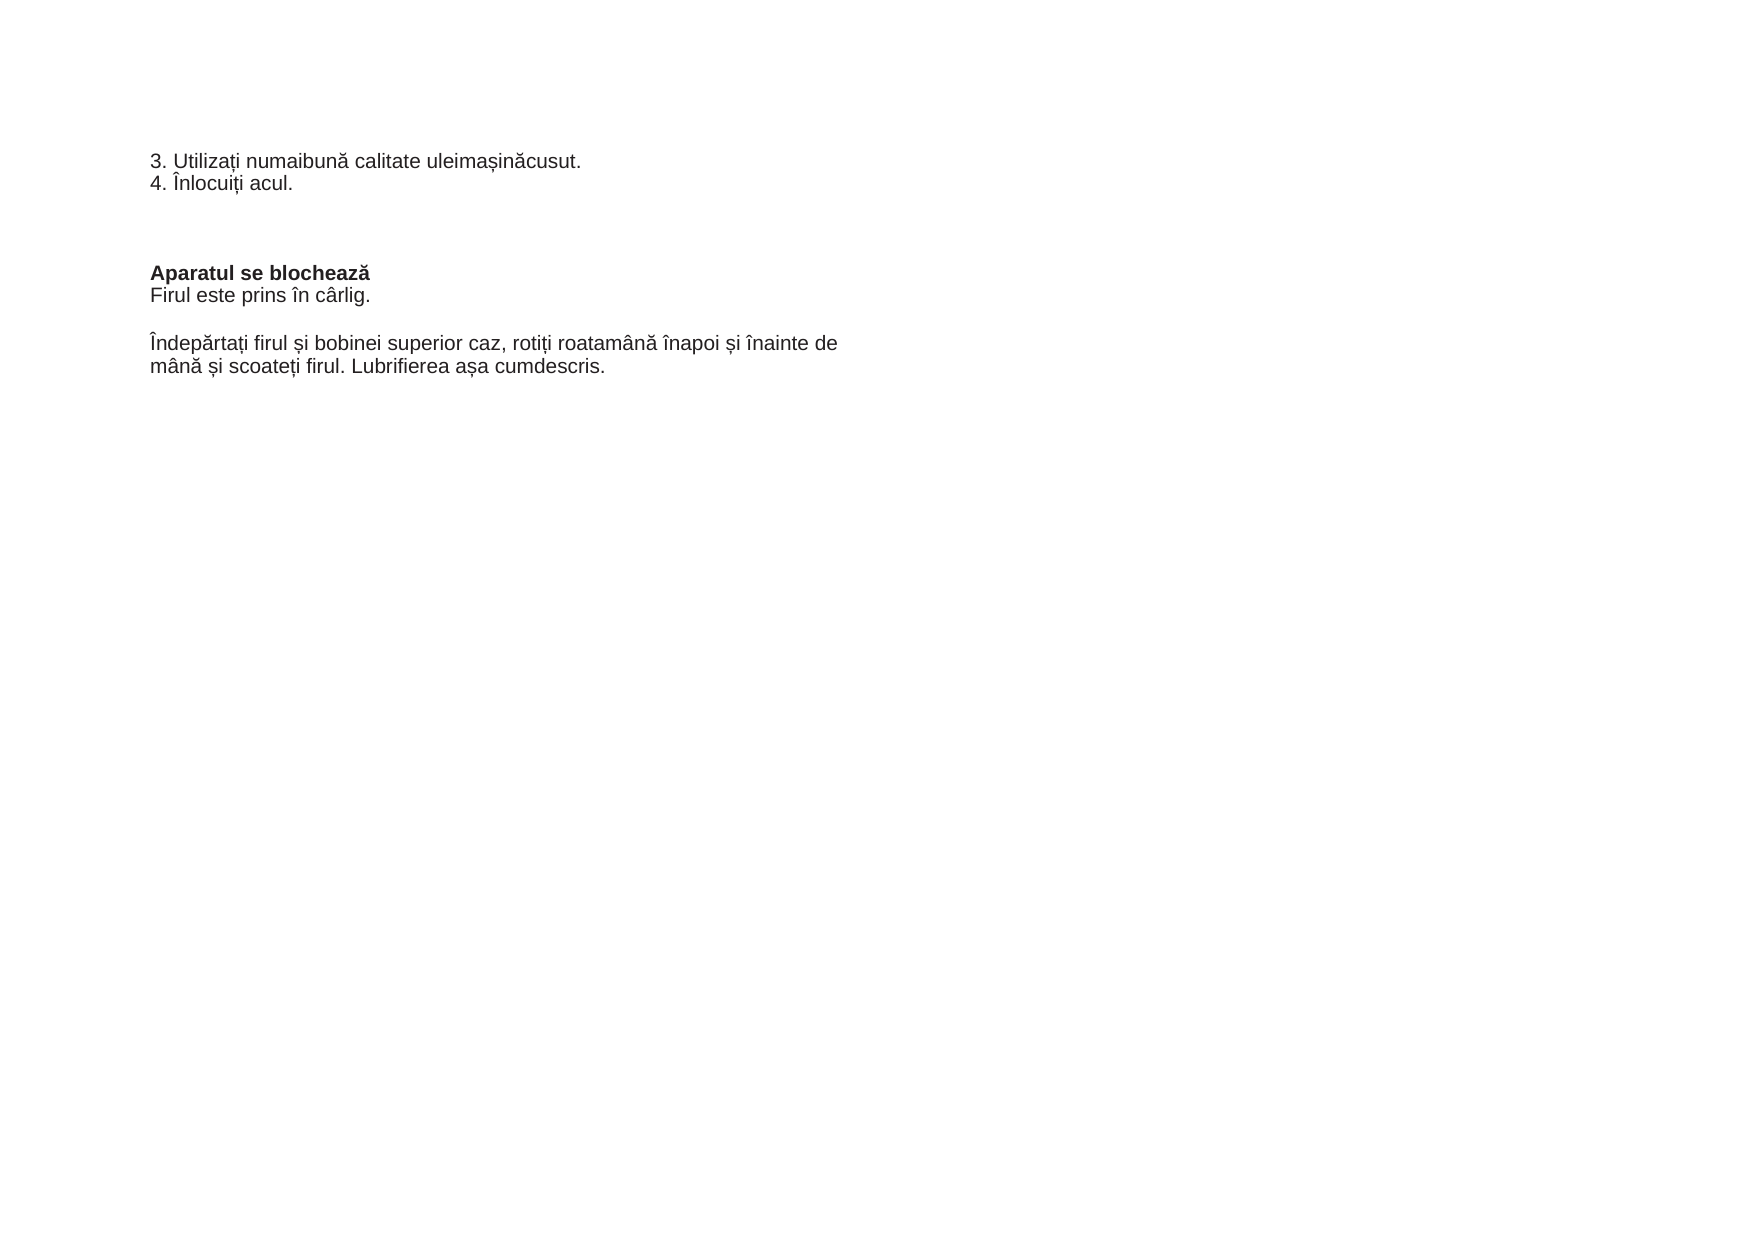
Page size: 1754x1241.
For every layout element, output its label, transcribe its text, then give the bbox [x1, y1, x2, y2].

text Firul este prins în cârlig. [150, 285, 839, 307]
text 3. Utilizați numaibună calitate uleimașinăcusut. [150, 150, 839, 173]
text 4. Înlocuiți acul. [150, 173, 839, 195]
text Aparatul se blochează [150, 262, 839, 285]
text Îndepărtați firul și bobinei superior caz, rotiți roatamână înapoi și înainte de mână și scoateți firul. Lubrifierea așa cumdescris. [150, 332, 839, 378]
